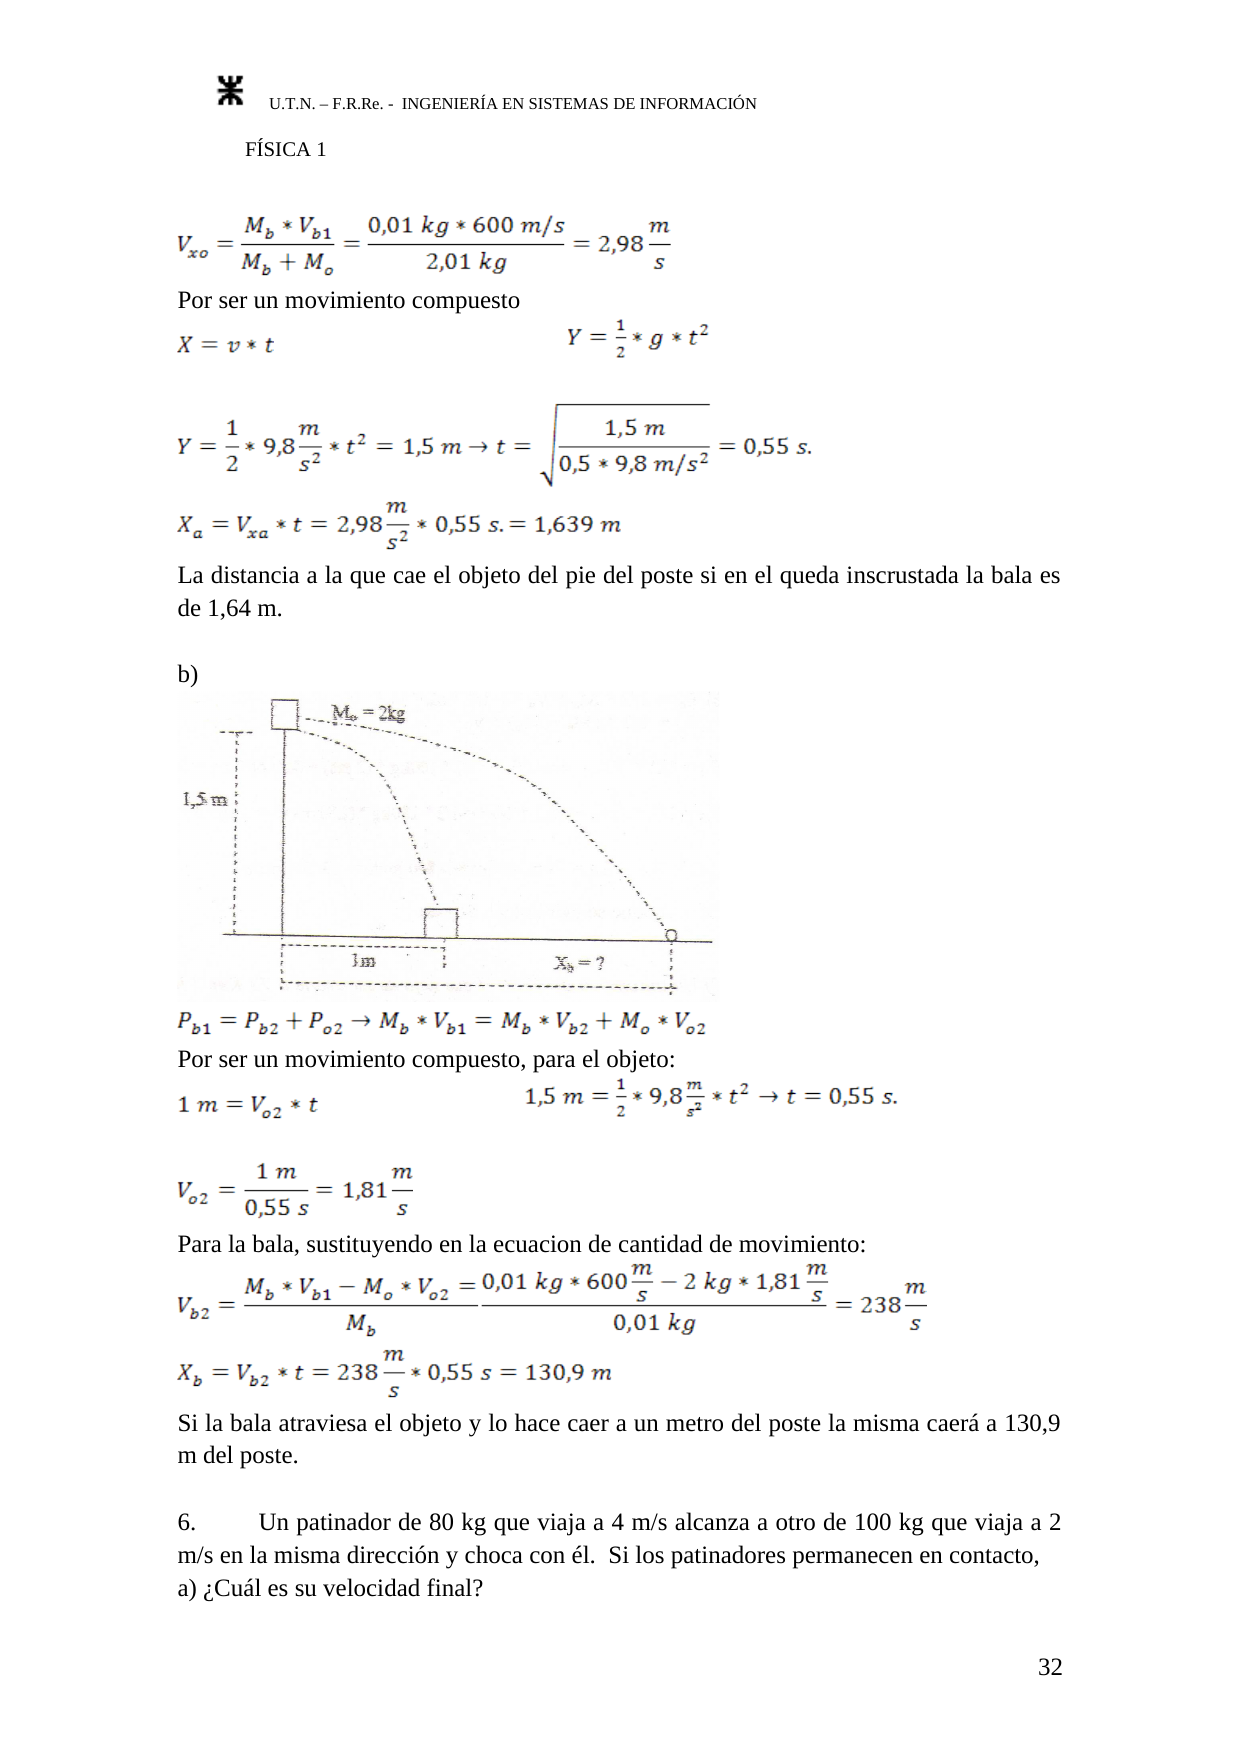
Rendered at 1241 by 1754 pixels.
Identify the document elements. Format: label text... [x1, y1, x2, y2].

picture [177, 401, 812, 495]
picture [177, 1090, 318, 1125]
text Por ser un movimiento compuesto, para el objeto: [177, 1044, 1063, 1073]
picture [177, 691, 720, 1002]
picture [177, 499, 621, 556]
text 6. Un patinador de 80 kg que viaja a 4 m/s alcanza a otro de 100 kg que viaja a 2 m/s en la misma dirección y choca con él. Si los patinadores permanecen en contacto, [177, 1507, 1063, 1568]
picture [177, 1347, 612, 1404]
text Si la bala atraviesa el objeto y lo hace caer a un metro del poste la misma caerá a 130,9 m del poste. [177, 1408, 1063, 1469]
picture [177, 331, 274, 366]
picture [177, 214, 671, 282]
picture [177, 1261, 927, 1343]
text Por ser un movimiento compuesto [177, 285, 1063, 314]
picture [177, 1006, 709, 1041]
picture [177, 1160, 413, 1225]
picture [524, 1077, 899, 1125]
text Para la bala, sustituyendo en la ecuacion de cantidad de movimiento: [177, 1229, 1063, 1257]
picture [567, 318, 712, 366]
text La distancia a la que cae el objeto del pie del poste si en el queda inscrustada la bala es de 1,64 m. [177, 560, 1063, 621]
text a) ¿Cuál es su velocidad final? [177, 1573, 1063, 1601]
text b) [177, 659, 1063, 687]
